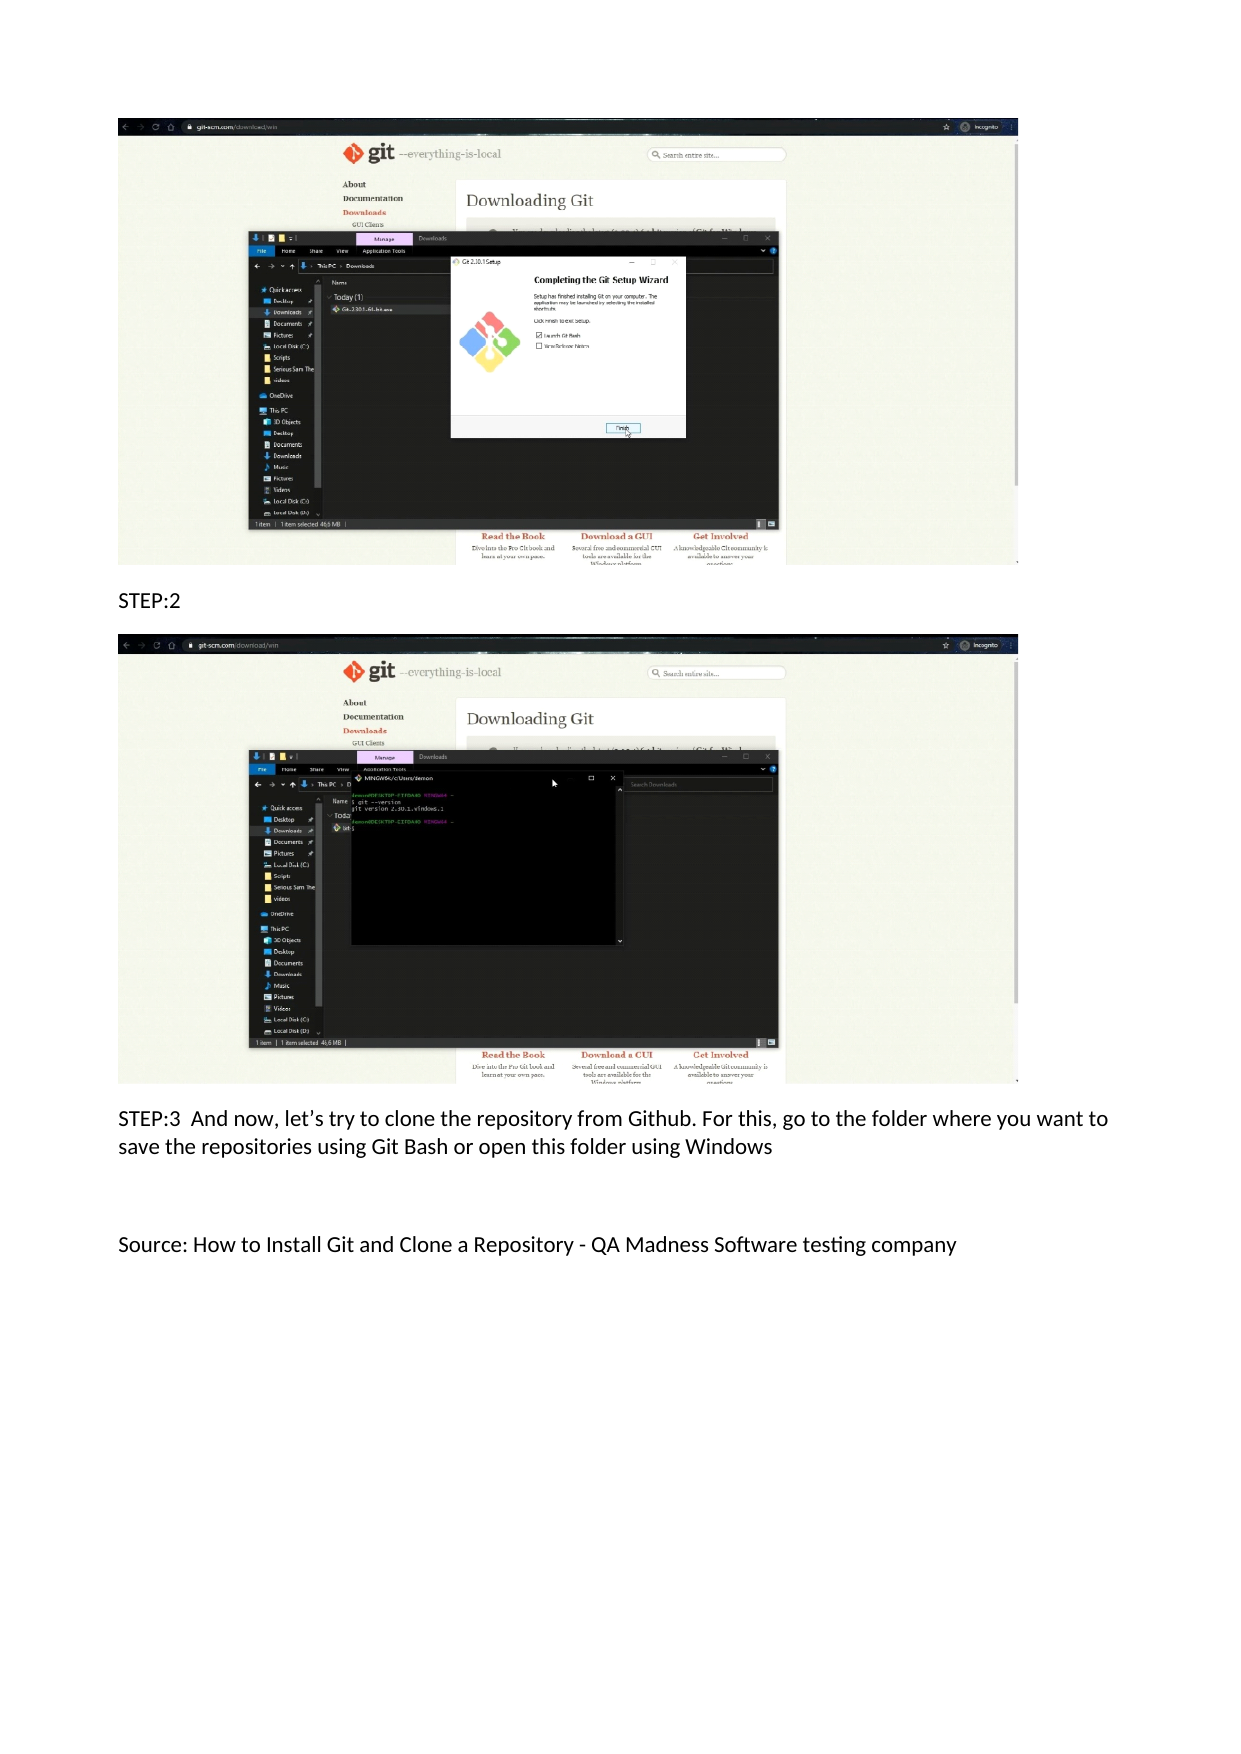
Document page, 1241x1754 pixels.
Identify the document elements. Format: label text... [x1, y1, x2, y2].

text Source: How to Install Git and Clone a Repository - QA Madness Software testing company [118, 1230, 1122, 1258]
text STEP:3 And now, let’s try to clone the repository from Github. For this, go to the folder where you want to save the repositories using Git Bash or open this folder using Windows [118, 1104, 1122, 1160]
text STEP:2 [118, 586, 1122, 614]
